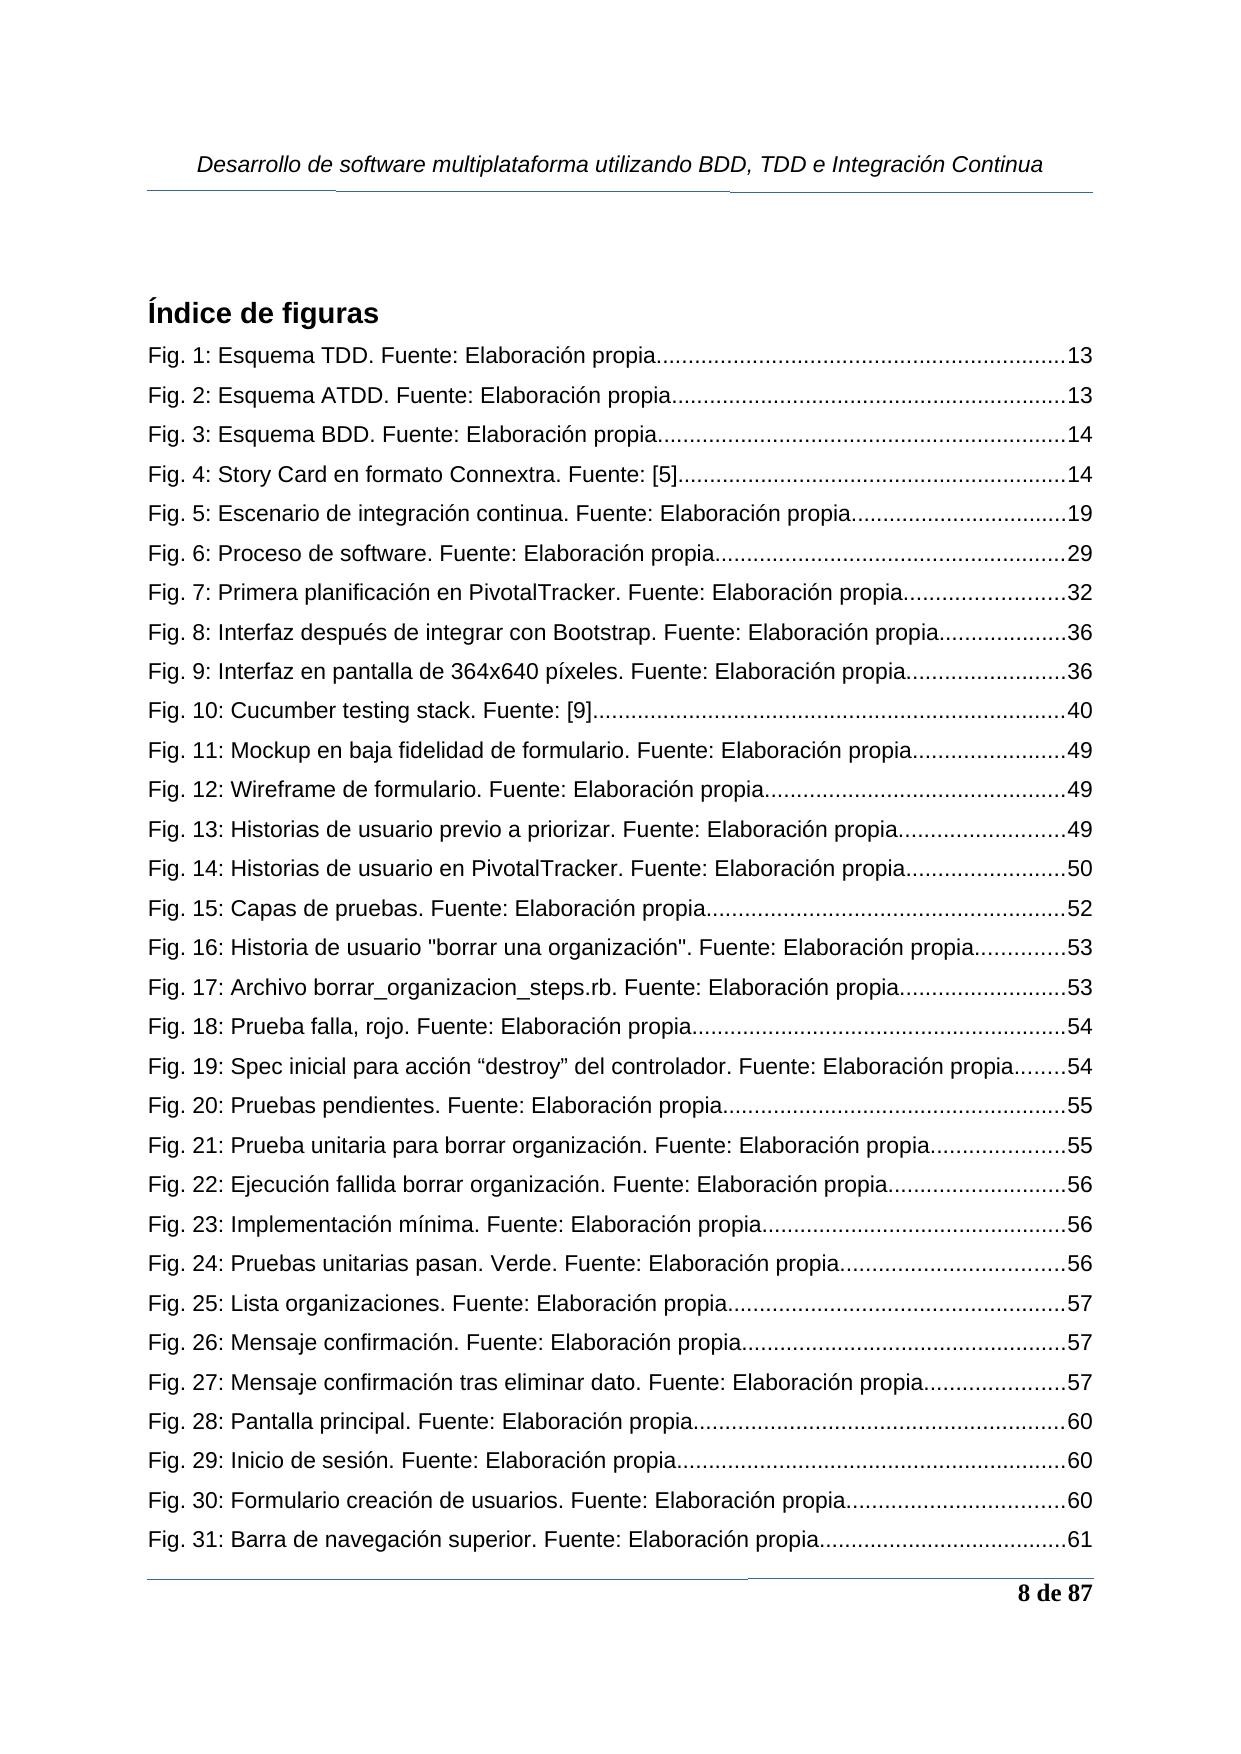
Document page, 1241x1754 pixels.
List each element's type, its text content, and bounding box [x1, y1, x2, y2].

text Fig. 10: Cucumber testing stack. Fuente: [9] 40 [148, 697, 1093, 724]
text Fig. 14: Historias de usuario en PivotalTracker. Fuente: Elaboración propia. 50 [148, 855, 1093, 882]
text Fig. 1: Esquema TDD. Fuente: Elaboración propia. 13 [148, 342, 1093, 368]
text Fig. 8: Interfaz después de integrar con Bootstrap. Fuente: Elaboración propia. 36 [148, 618, 1093, 645]
text Fig. 29: Inicio de sesión. Fuente: Elaboración propia. 60 [148, 1447, 1093, 1474]
text Fig. 7: Primera planificación en PivotalTracker. Fuente: Elaboración propia. 32 [148, 579, 1093, 605]
text Fig. 27: Mensaje confirmación tras eliminar dato. Fuente: Elaboración propia. 57 [148, 1368, 1093, 1395]
text Fig. 24: Pruebas unitarias pasan. Verde. Fuente: Elaboración propia. 56 [148, 1250, 1093, 1276]
text Fig. 20: Pruebas pendientes. Fuente: Elaboración propia. 55 [148, 1092, 1093, 1118]
text Fig. 6: Proceso de software. Fuente: Elaboración propia. 29 [148, 539, 1093, 566]
text Fig. 22: Ejecución fallida borrar organización. Fuente: Elaboración propia. 56 [148, 1171, 1093, 1197]
text Fig. 3: Esquema BDD. Fuente: Elaboración propia. 14 [148, 421, 1093, 447]
text Fig. 4: Story Card en formato Connextra. Fuente: [5] 14 [148, 461, 1093, 487]
text Fig. 15: Capas de pruebas. Fuente: Elaboración propia. 52 [148, 895, 1093, 921]
text Fig. 19: Spec inicial para acción “destroy” del controlador. Fuente: Elaboración propia. 54 [148, 1053, 1093, 1079]
text Fig. 25: Lista organizaciones. Fuente: Elaboración propia. 57 [148, 1289, 1093, 1316]
text Fig. 21: Prueba unitaria para borrar organización. Fuente: Elaboración propia. 55 [148, 1132, 1093, 1158]
text Fig. 30: Formulario creación de usuarios. Fuente: Elaboración propia. 60 [148, 1487, 1093, 1513]
text Fig. 5: Escenario de integración continua. Fuente: Elaboración propia. 19 [148, 500, 1093, 526]
text Fig. 16: Historia de usuario "borrar una organización". Fuente: Elaboración propia. 53 [148, 934, 1093, 961]
text Fig. 11: Mockup en baja fidelidad de formulario. Fuente: Elaboración propia. 49 [148, 737, 1093, 763]
text Fig. 26: Mensaje confirmación. Fuente: Elaboración propia. 57 [148, 1329, 1093, 1355]
text Fig. 23: Implementación mínima. Fuente: Elaboración propia. 56 [148, 1211, 1093, 1237]
text Fig. 12: Wireframe de formulario. Fuente: Elaboración propia. 49 [148, 776, 1093, 803]
text Fig. 13: Historias de usuario previo a priorizar. Fuente: Elaboración propia. 49 [148, 816, 1093, 842]
text Fig. 28: Pantalla principal. Fuente: Elaboración propia. 60 [148, 1408, 1093, 1434]
text Fig. 31: Barra de navegación superior. Fuente: Elaboración propia. 61 [148, 1526, 1093, 1553]
text Fig. 17: Archivo borrar_organizacion_steps.rb. Fuente: Elaboración propia. 53 [148, 974, 1093, 1000]
text Fig. 2: Esquema ATDD. Fuente: Elaboración propia. 13 [148, 382, 1093, 408]
text Fig. 18: Prueba falla, rojo. Fuente: Elaboración propia. 54 [148, 1013, 1093, 1039]
subtitle Índice de figuras [148, 296, 1093, 329]
text Fig. 9: Interfaz en pantalla de 364x640 píxeles. Fuente: Elaboración propia. 36 [148, 658, 1093, 684]
